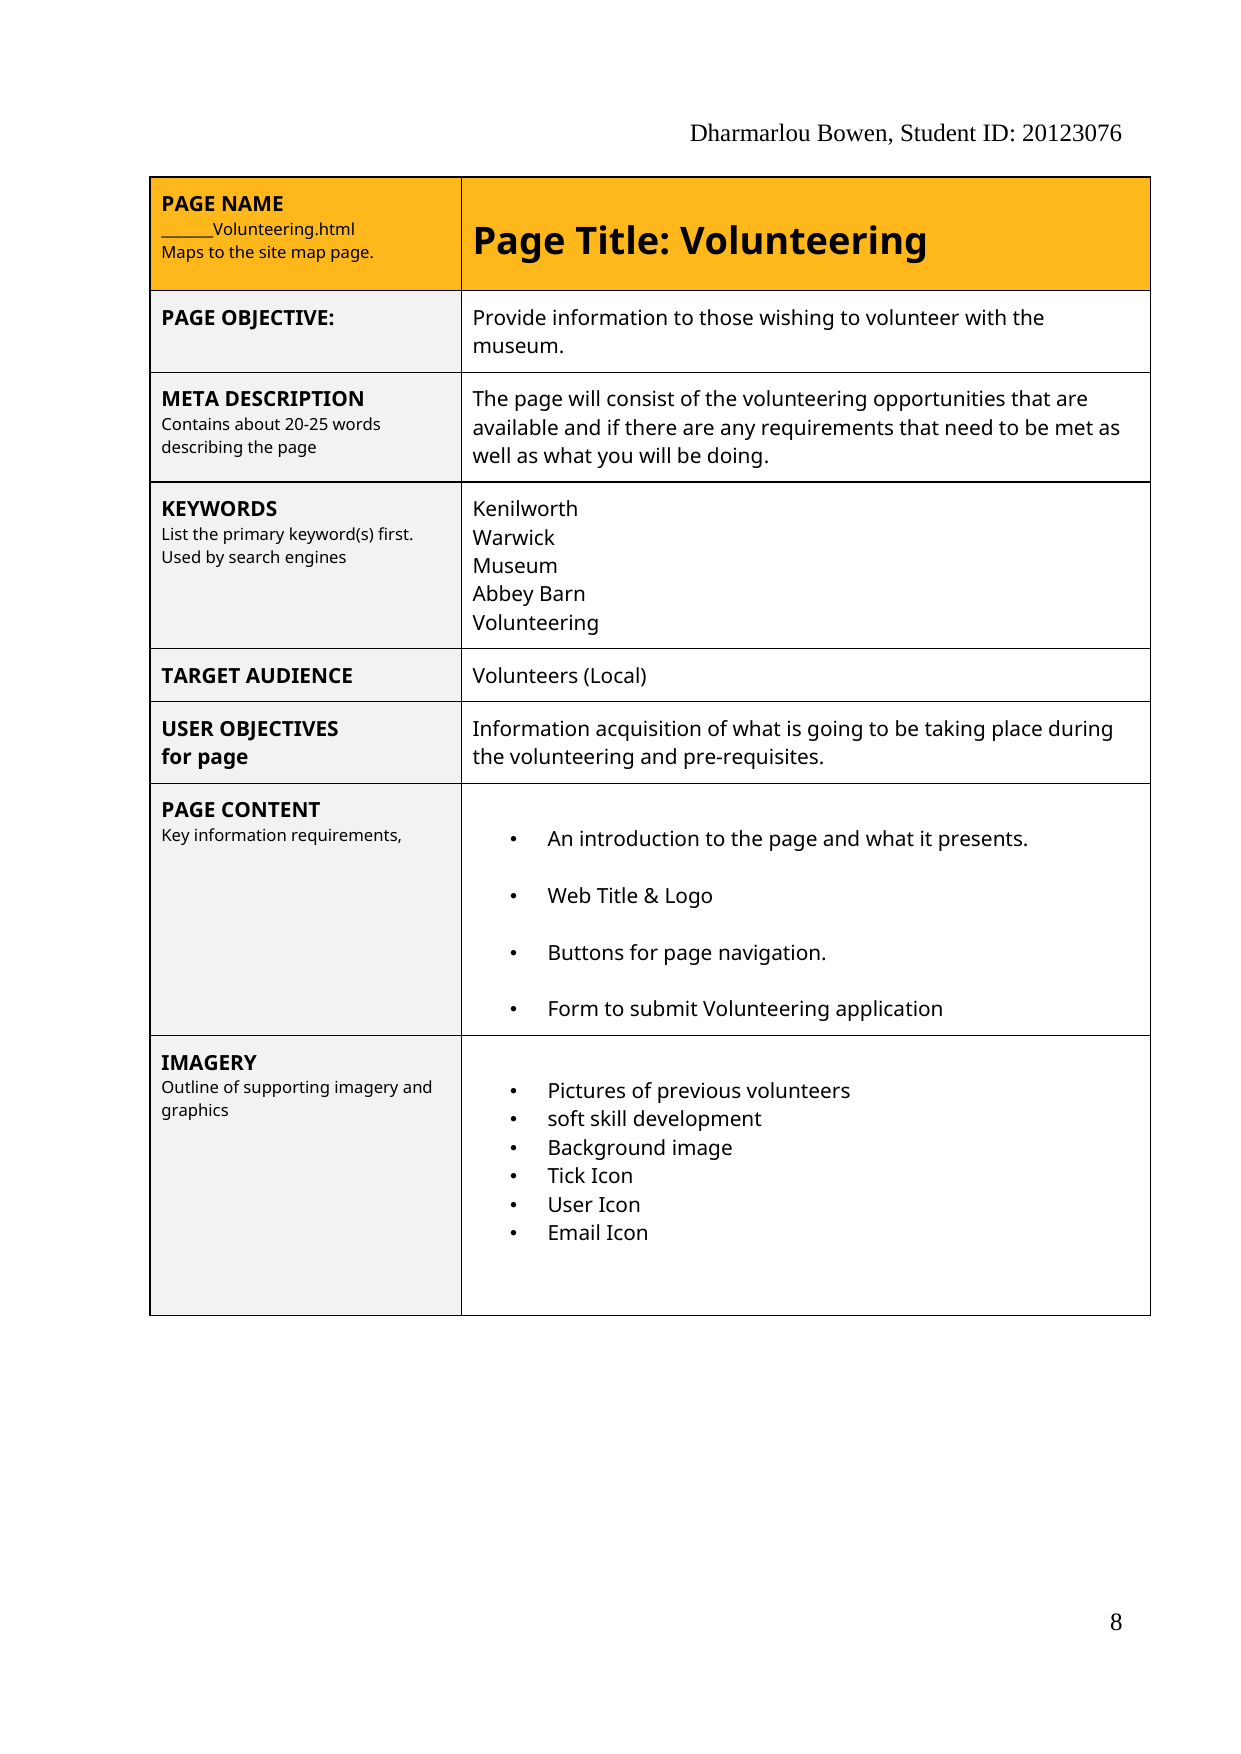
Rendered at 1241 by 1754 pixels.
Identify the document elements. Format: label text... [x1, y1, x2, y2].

table_cell An introduction to the page and what it presents. Web Title & Logo Buttons for page navigation. Form to submit Volunteering application [462, 784, 1150, 1035]
table_cell Kenilworth Warwick Museum Abbey Barn Volunteering [462, 483, 1150, 648]
table_cell PAGE CONTENT Key information requirements, [151, 784, 461, 1035]
table_cell USER OBJECTIVES for page [151, 702, 461, 783]
table_cell META DESCRIPTION Contains about 20-25 words describing the page [151, 373, 461, 481]
table_cell PAGE OBJECTIVE: [151, 291, 461, 372]
table_cell The page will consist of the volunteering opportunities that are available and if there are any requirements that need to be met as well as what you will be doing. [462, 373, 1150, 481]
table_header PAGE NAME _______Volunteering.html Maps to the site map page. [151, 178, 461, 290]
table_header Page Title: Volunteering [462, 178, 1150, 290]
table_cell IMAGERY Outline of supporting imagery and graphics [151, 1036, 461, 1315]
table_cell Information acquisition of what is going to be taking place during the volunteering and pre-requisites. [462, 702, 1150, 783]
table_cell Provide information to those wishing to volunteer with the museum. [462, 291, 1150, 372]
table_cell KEYWORDS List the primary keyword(s) first. Used by search engines [151, 483, 461, 648]
table_cell Pictures of previous volunteers soft skill development Background image Tick Icon User Icon Email Icon [462, 1036, 1150, 1315]
table_cell Volunteers (Local) [462, 649, 1150, 701]
table_cell TARGET AUDIENCE [151, 649, 461, 701]
